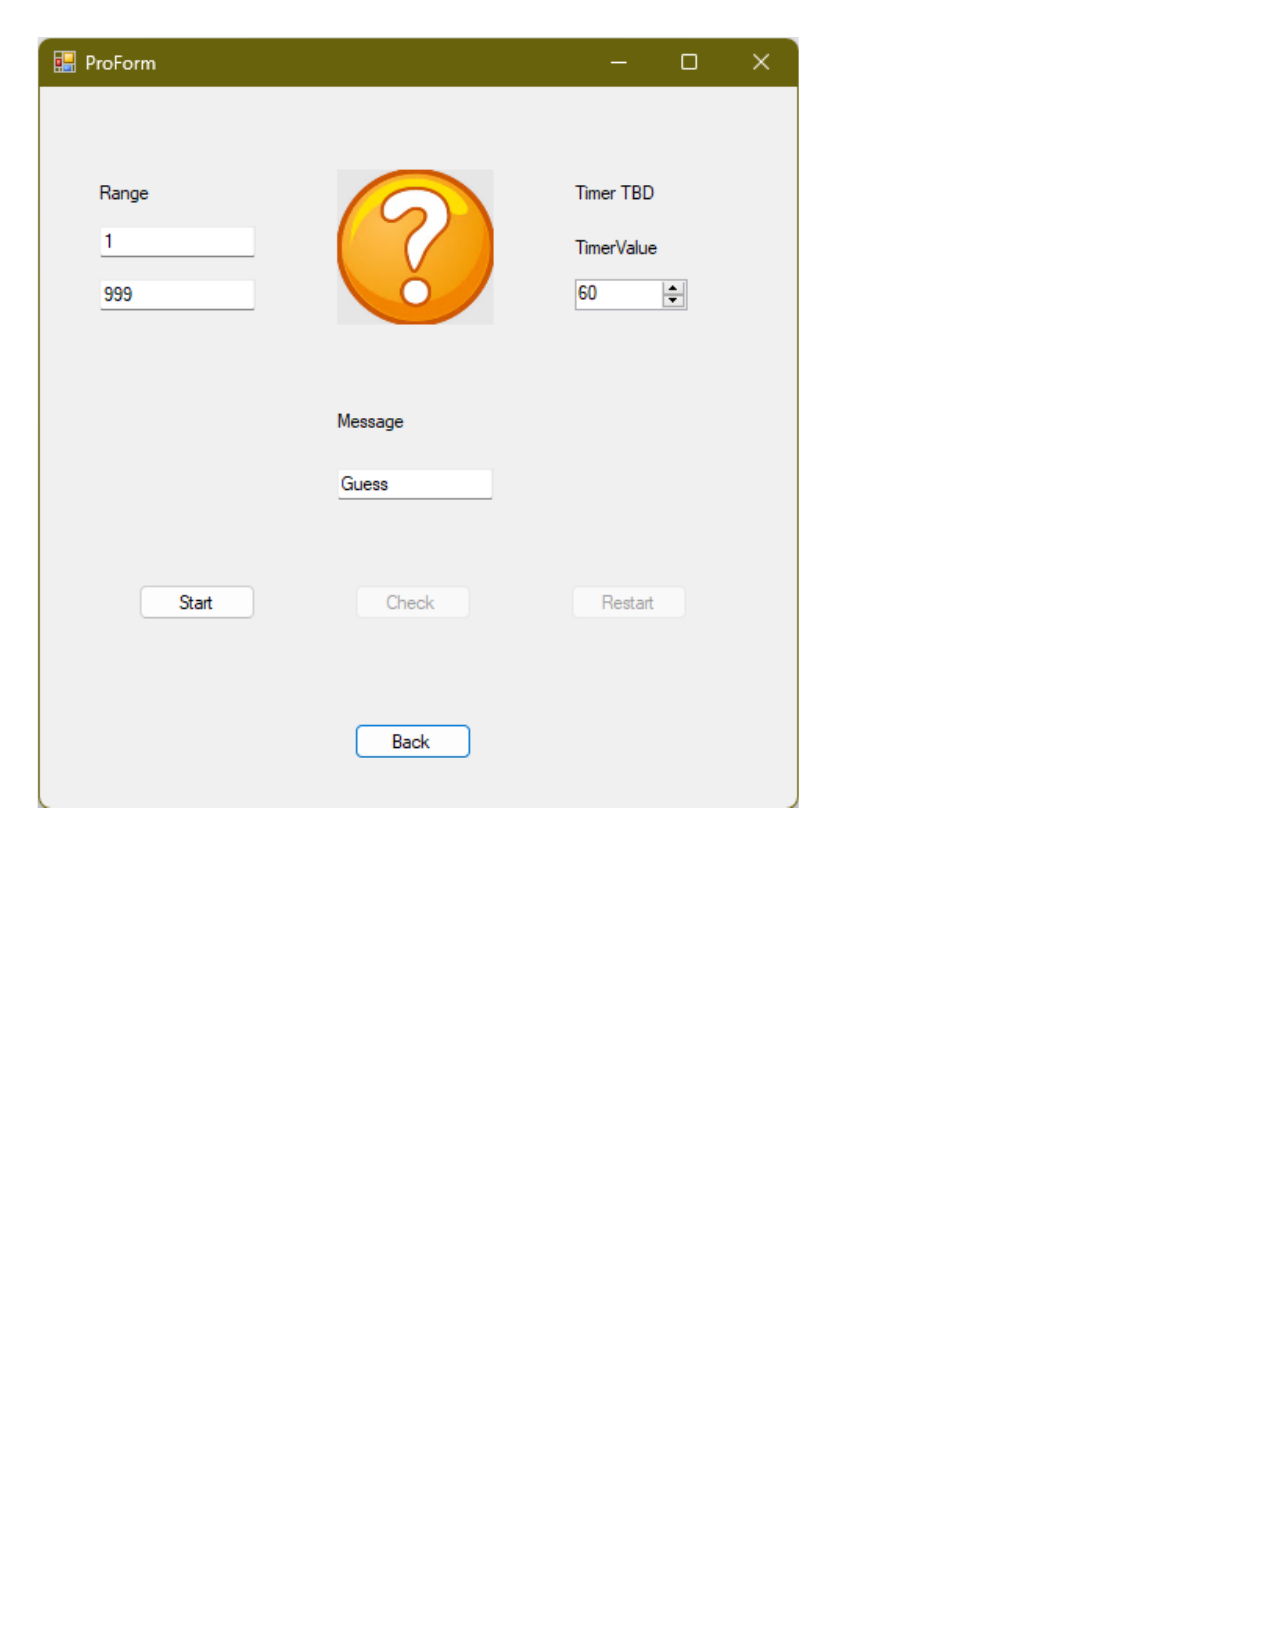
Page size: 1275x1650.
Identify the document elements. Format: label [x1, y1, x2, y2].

picture [37, 37, 799, 808]
